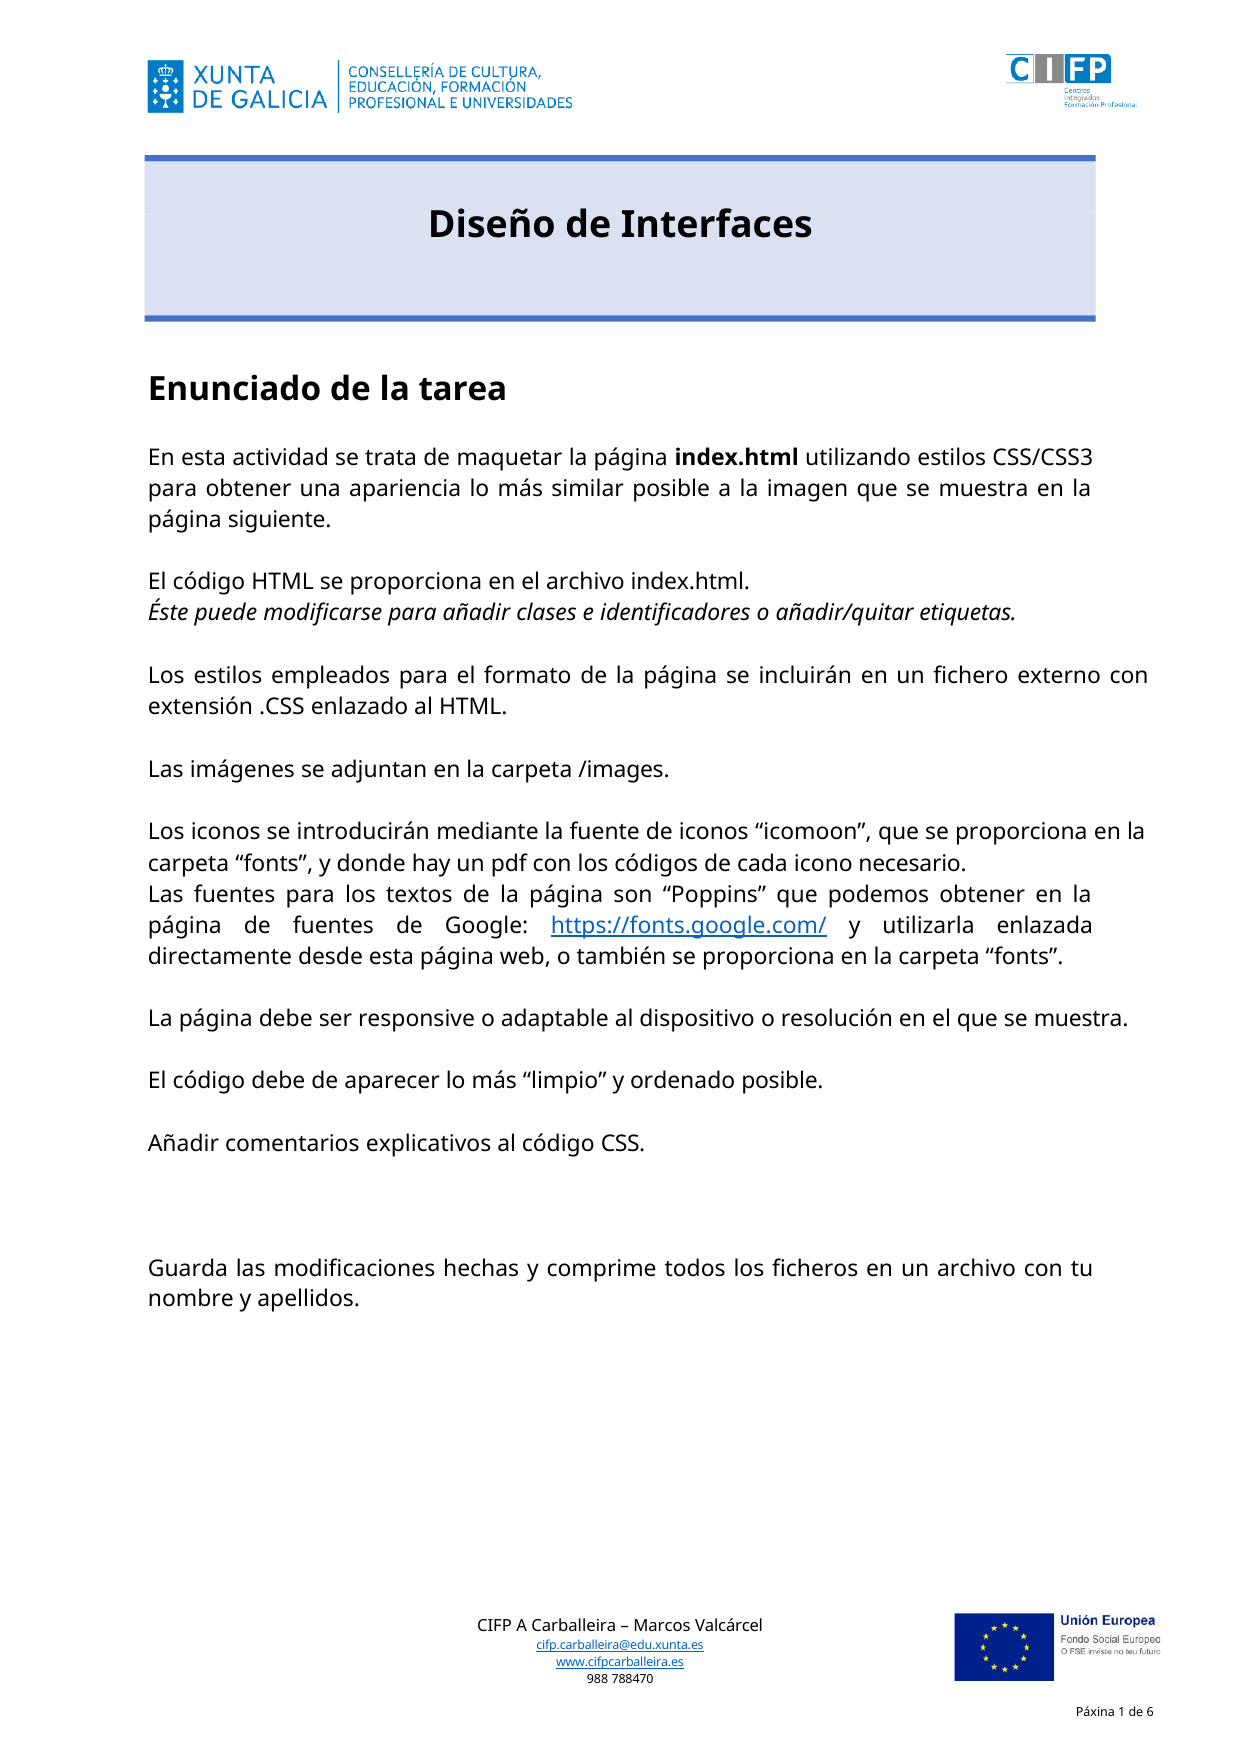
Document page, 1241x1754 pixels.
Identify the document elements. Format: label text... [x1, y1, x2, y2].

picture [1006, 54, 1137, 107]
picture [147, 60, 572, 113]
text Los iconos se introducirán mediante la fuente de iconos “icomoon”, que se proporciona en la [148, 815, 1184, 846]
text El código HTML se proporciona en el archivo index.html. [148, 565, 1184, 596]
text Las imágenes se adjuntan en la carpeta /images. [148, 753, 1184, 784]
text Éste puede modificarse para añadir clases e identificadores o añadir/quitar etiquetas. [148, 596, 1184, 628]
text Los estilos empleados para el formato de la página se incluirán en un fichero externo con extensión .CSS enlazado al HTML. [148, 659, 1182, 721]
text En esta actividad se trata de maquetar la página index.html utilizando estilos CSS/CSS3 para obtener una apariencia lo más similar posible a la imagen que se muestra en la página siguiente. [148, 441, 1093, 535]
text La página debe ser responsive o adaptable al dispositivo o resolución en el que se muestra. [148, 1002, 1184, 1033]
text 988 788470 [483, 1670, 757, 1687]
text CIFP A Carballeira – Marcos Valcárcel [133, 1613, 954, 1636]
text carpeta “fonts”, y donde hay un pdf con los códigos de cada icono necesario. [148, 846, 1184, 878]
text Diseño de Interfaces [363, 197, 877, 248]
text Añadir comentarios explicativos al código CSS. [148, 1127, 1184, 1158]
text Las fuentes para los textos de la página son “Poppins” que podemos obtener en la página de fuentes de Google: https://fonts.google.com/ y utilizarla enlazada directamente desde esta página web, o también se proporciona en la carpeta “fonts”. [148, 878, 1093, 971]
text cifp.carballeira@edu.xunta.es www.cifpcarballeira.es [483, 1636, 757, 1670]
picture [954, 1613, 1161, 1681]
text Guarda las modificaciones hechas y comprime todos los ficheros en un archivo con tu nombre y apellidos. [148, 1252, 1093, 1313]
text El código debe de aparecer lo más “limpio” y ordenado posible. [148, 1064, 1184, 1096]
title Enunciado de la tarea [148, 365, 1184, 410]
